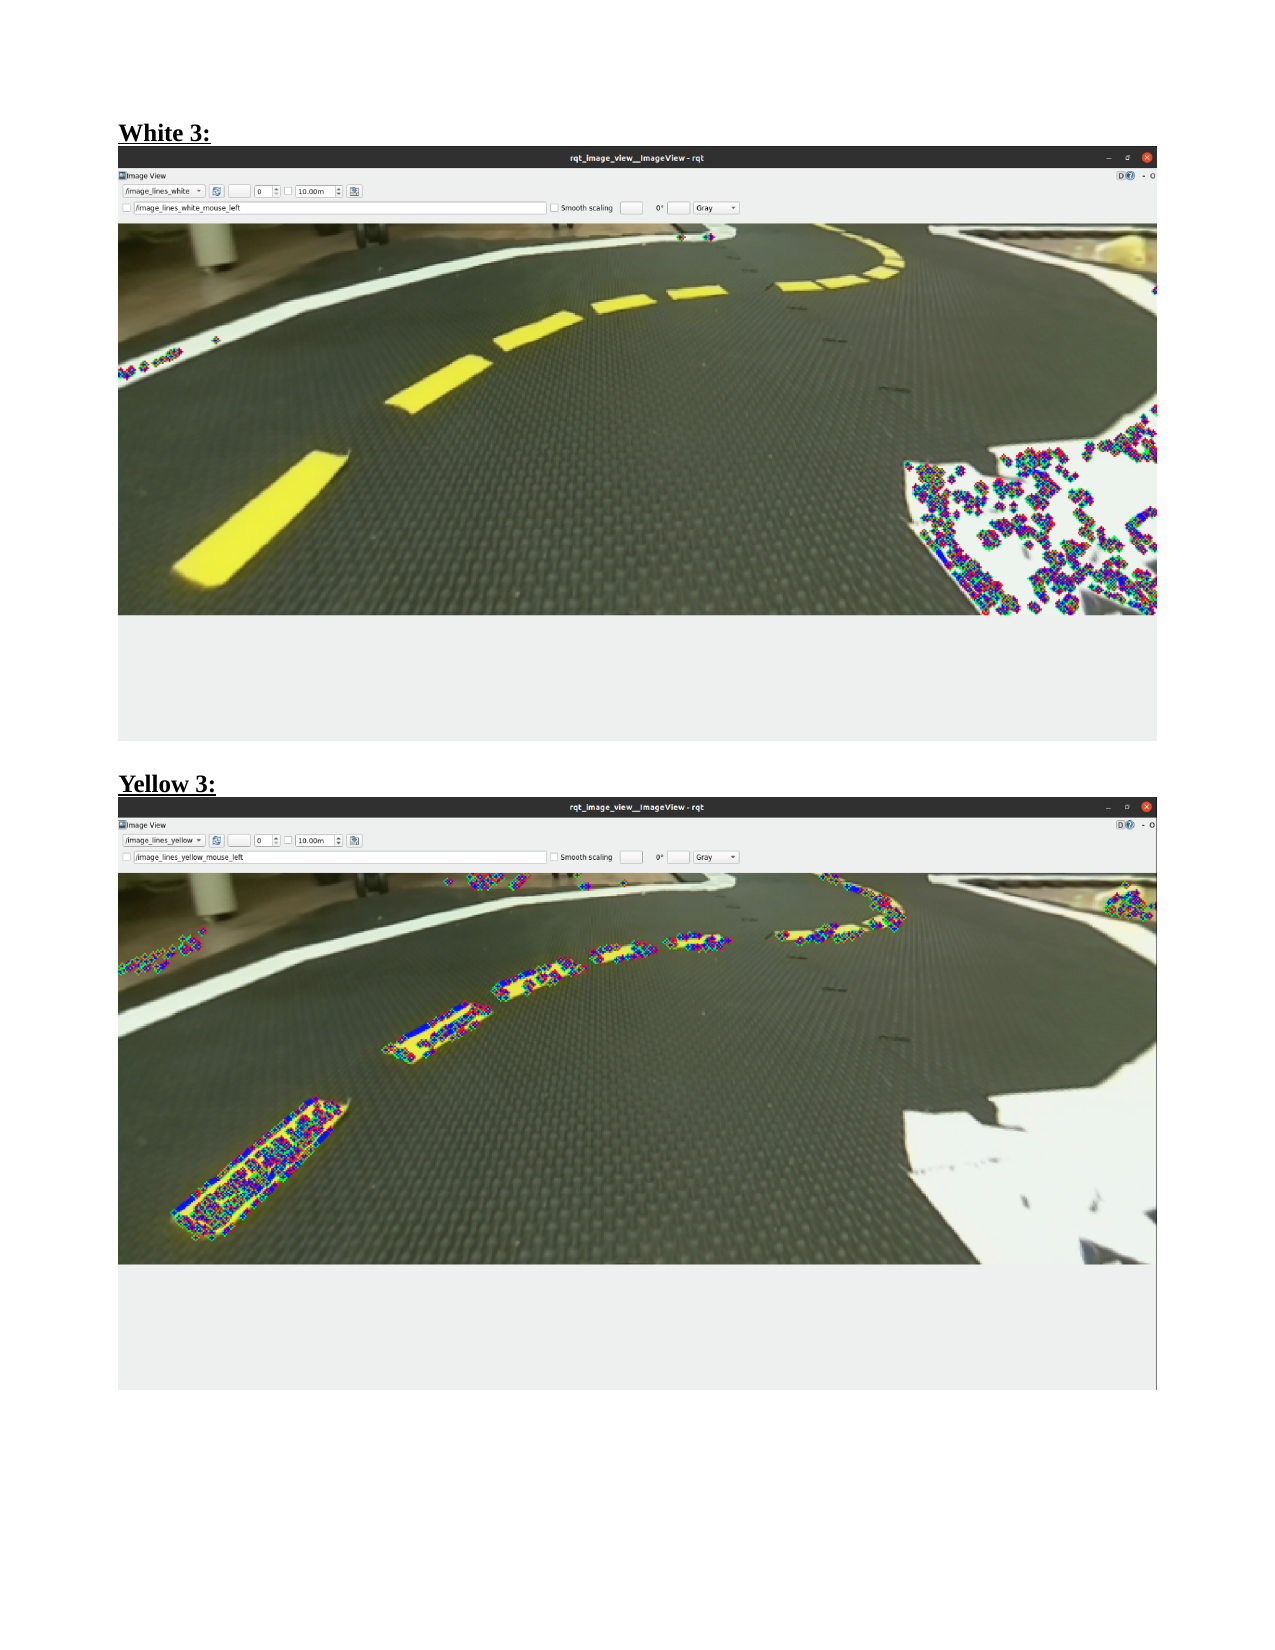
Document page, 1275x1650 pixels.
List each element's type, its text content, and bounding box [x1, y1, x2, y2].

picture [118, 797, 1157, 1390]
picture [118, 146, 1157, 741]
text White 3: [118, 118, 1157, 146]
text Yellow 3: [118, 769, 1157, 797]
